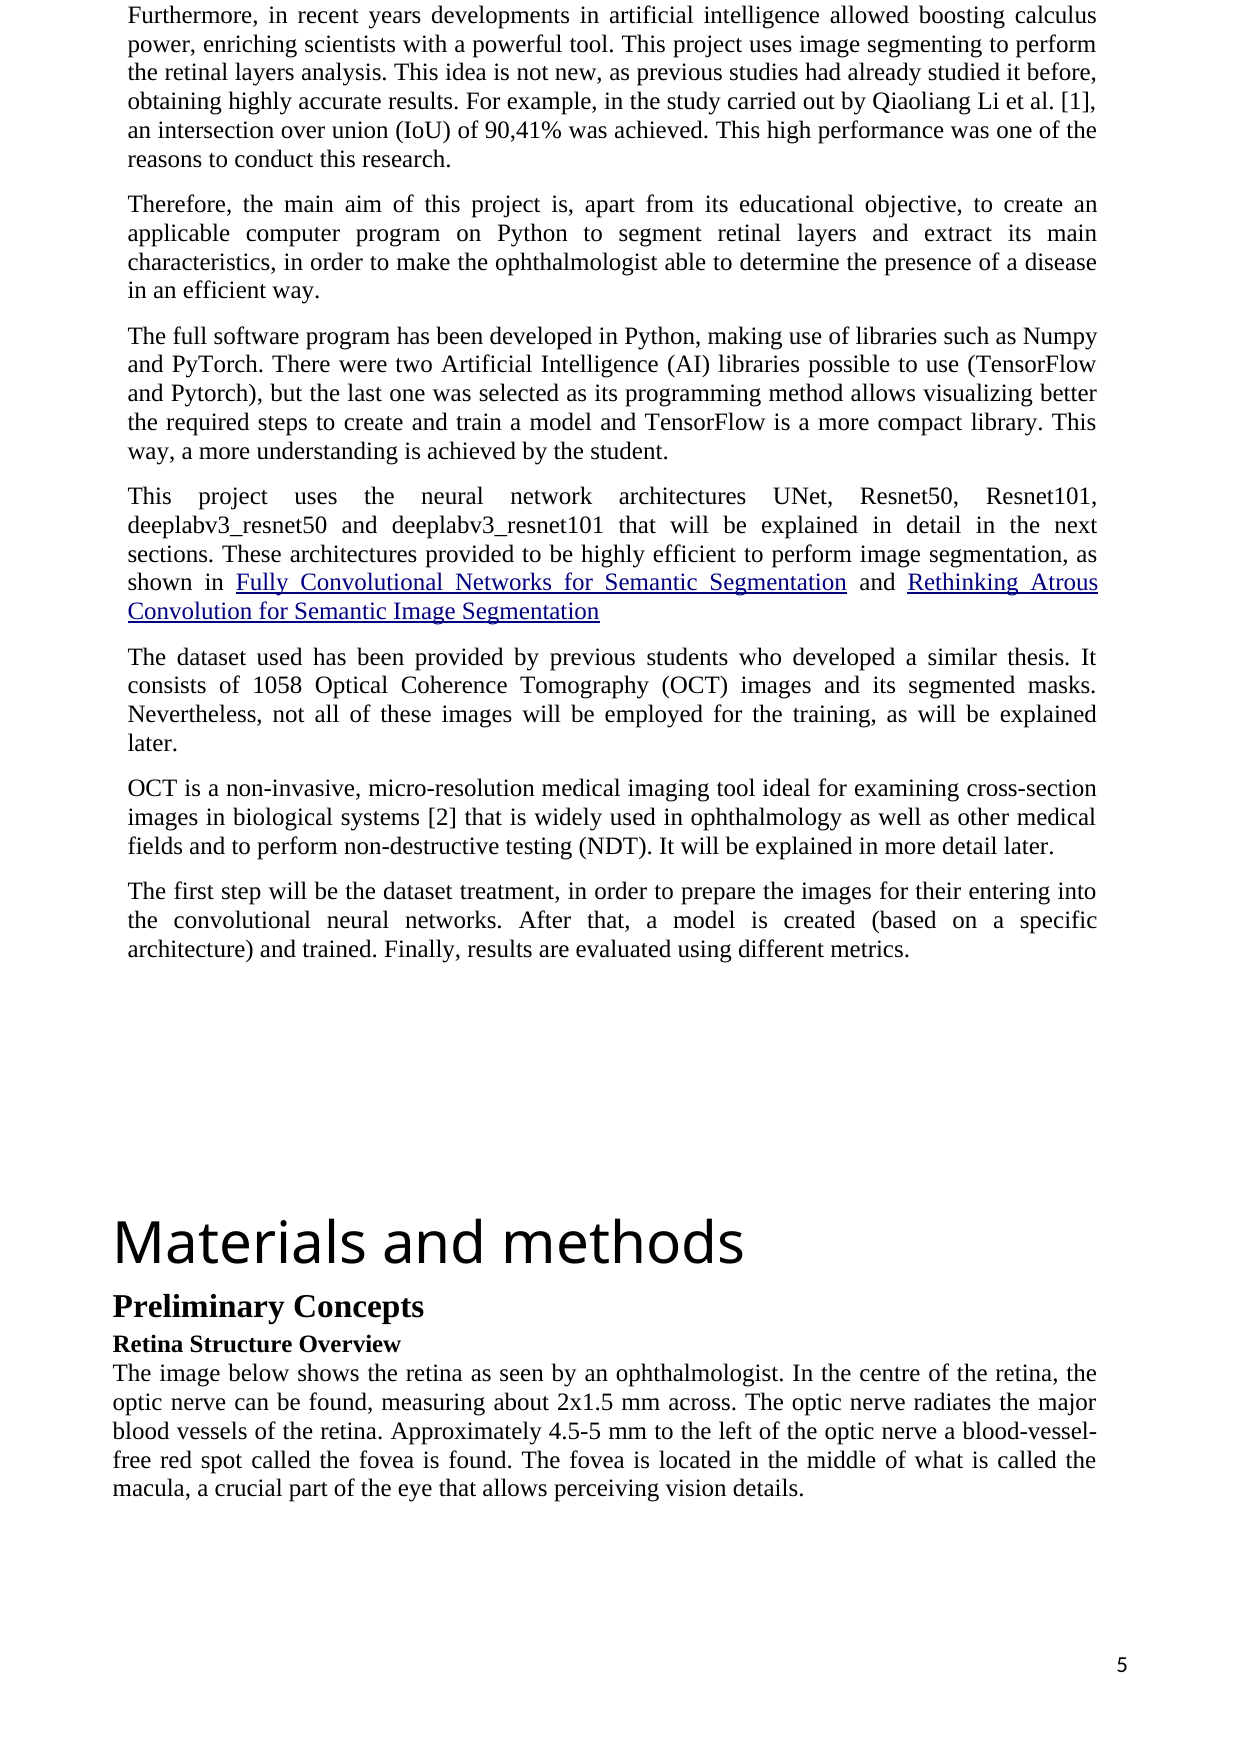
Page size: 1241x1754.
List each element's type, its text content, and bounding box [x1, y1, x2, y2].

text OCT is a non-invasive, micro-resolution medical imaging tool ideal for examining cross-section images in biological systems [2] that is widely used in ophthalmology as well as other medical fields and to perform non-destructive testing (NDT). It will be explained in more detail later. [127, 773, 1098, 859]
text Therefore, the main aim of this project is, apart from its educational objective, to create an applicable computer program on Python to segment retinal layers and extract its main characteristics, in order to make the ophthalmologist able to determine the presence of a disease in an efficient way. [127, 189, 1098, 304]
subtitle Retina Structure Overview [112, 1329, 1098, 1358]
text The dataset used has been provided by previous students who developed a similar thesis. It consists of 1058 Optical Coherence Tomography (OCT) images and its segmented masks. Nevertheless, not all of these images will be employed for the training, as will be explained later. [127, 642, 1098, 757]
text Furthermore, in recent years developments in artificial intelligence allowed boosting calculus power, enriching scientists with a powerful tool. This project uses image segmenting to perform the retinal layers analysis. This idea is not new, as previous studies had already studied it before, obtaining highly accurate results. For example, in the study carried out by Qiaoliang Li et al. [1], an intersection over union (IoU) of 90,41% was achieved. This high performance was one of the reasons to conduct this research. [127, 0, 1098, 172]
text This project uses the neural network architectures UNet, Resnet50, Resnet101, deeplabv3_resnet50 and deeplabv3_resnet101 that will be explained in detail in the next sections. These architectures provided to be highly efficient to perform image segmentation, as shown in Fully Convolutional Networks for Semantic Segmentation and Rethinking Atrous Convolution for Semantic Image Segmentation [127, 481, 1098, 625]
subtitle Materials and methods [112, 1201, 1098, 1280]
subtitle Preliminary Concepts [112, 1286, 1098, 1324]
text The first step will be the dataset treatment, in order to prepare the images for their entering into the convolutional neural networks. After that, a model is created (based on a specific architecture) and trained. Finally, results are evaluated using different metrics. [127, 876, 1098, 962]
text The full software program has been developed in Python, making use of libraries such as Numpy and PyTorch. There were two Artificial Intelligence (AI) libraries possible to use (TensorFlow and Pytorch), but the last one was selected as its programming method allows visualizing better the required steps to create and train a model and TensorFlow is a more compact library. This way, a more understanding is achieved by the student. [127, 321, 1098, 464]
text The image below shows the retina as seen by an ophthalmologist. In the centre of the retina, the optic nerve can be found, measuring about 2x1.5 mm across. The optic nerve radiates the major blood vessels of the retina. Approximately 4.5-5 mm to the left of the optic nerve a blood-vessel-free red spot called the fovea is found. The fovea is located in the middle of what is called the macula, a crucial part of the eye that allows perceiving vision details. [112, 1358, 1098, 1502]
